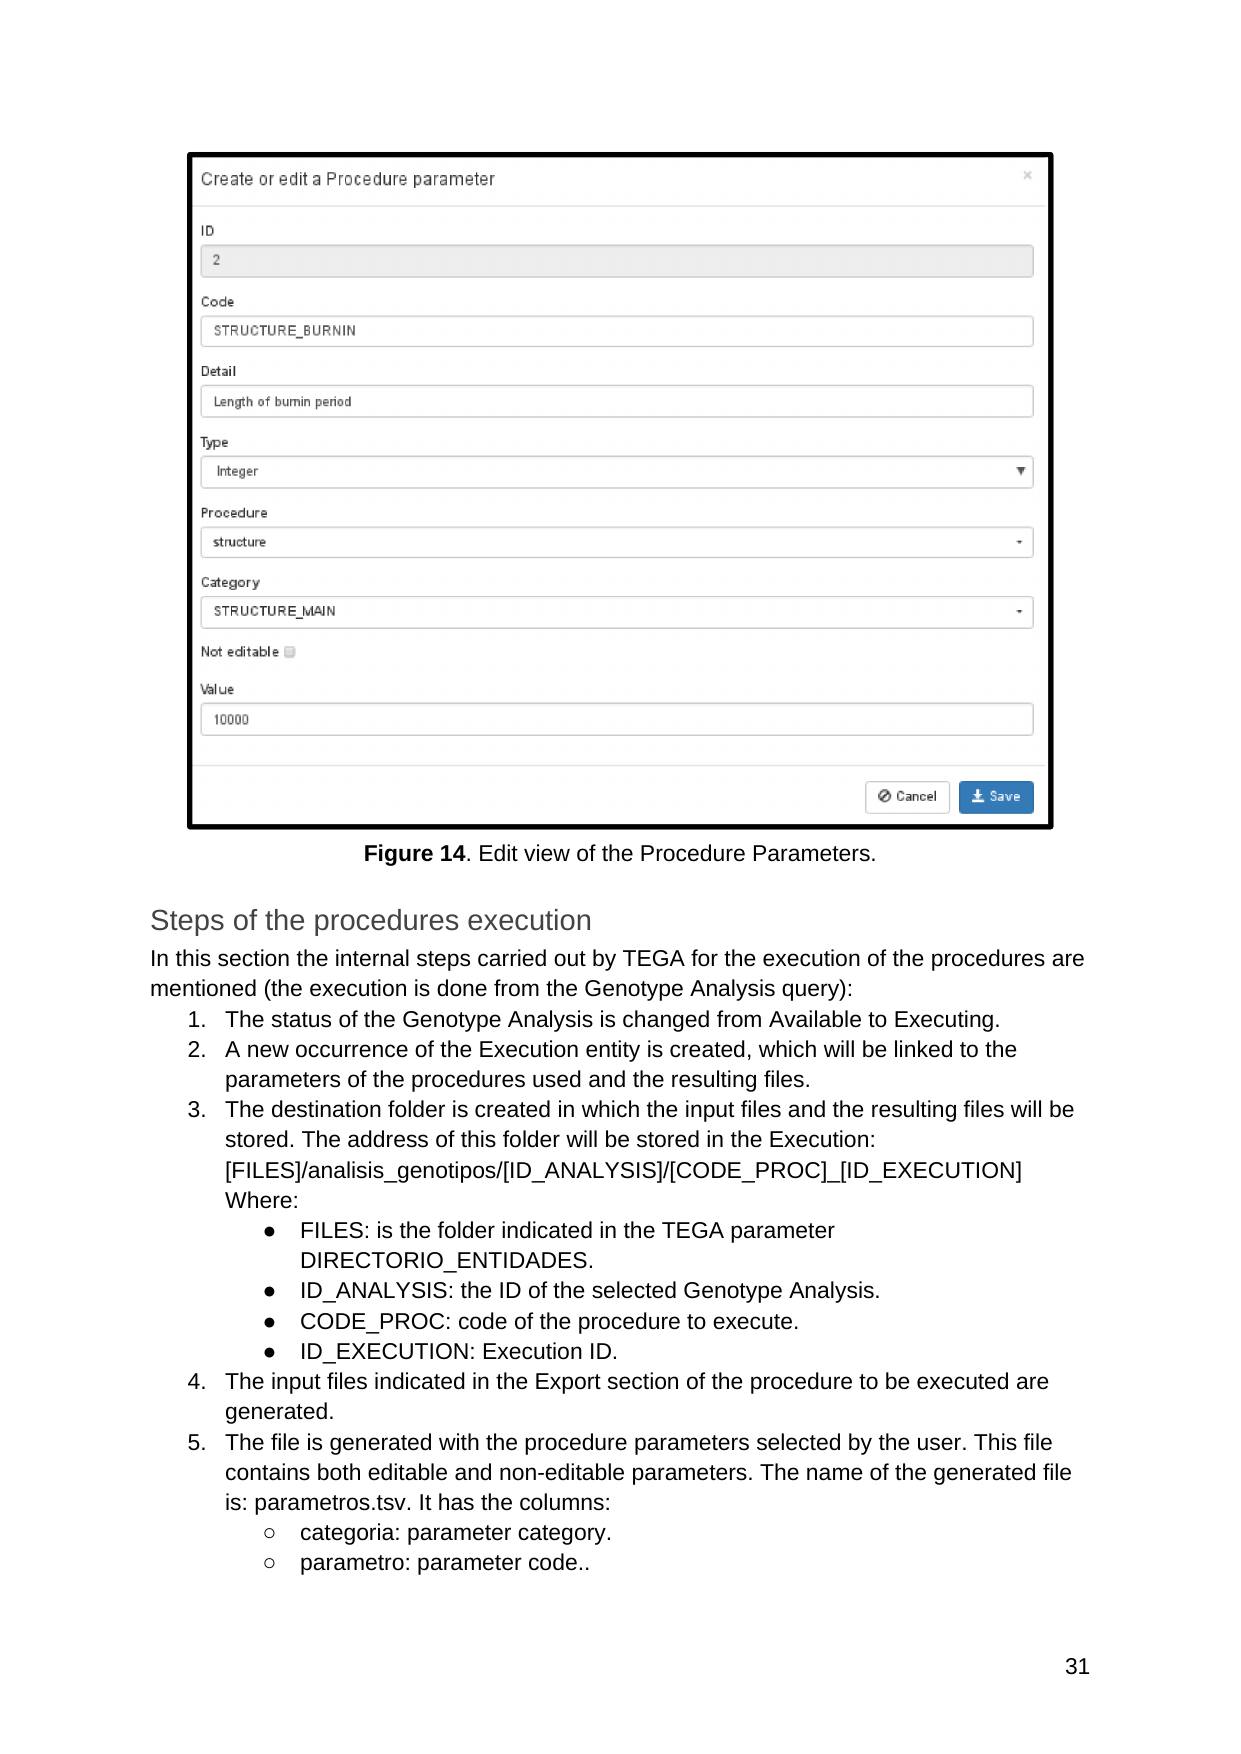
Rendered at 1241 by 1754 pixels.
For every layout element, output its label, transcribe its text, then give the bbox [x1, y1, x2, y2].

list ID_ANALYSIS: the ID of the selected Genotype Analysis. [262, 1277, 1090, 1304]
list parametro: parameter code.. [262, 1549, 1090, 1576]
list A new occurrence of the Execution entity is created, which will be linked to the parameters of the procedures used and the resulting files. [187, 1036, 1090, 1092]
list The status of the Genotype Analysis is changed from Available to Executing. [187, 1006, 1090, 1032]
list categoria: parameter category. [262, 1519, 1090, 1546]
picture [184, 150, 1056, 832]
text Figure 14. Edit view of the Procedure Parameters. [150, 840, 1090, 866]
list The file is generated with the procedure parameters selected by the user. This file contains both editable and non-editable parameters. The name of the generated file is: parametros.tsv. It has the columns: [187, 1428, 1090, 1515]
list ID_EXECUTION: Execution ID. [262, 1338, 1090, 1364]
text Where: [150, 1187, 1090, 1213]
list FILES: is the folder indicated in the TEGA parameter DIRECTORIO_ENTIDADES. [262, 1217, 1090, 1274]
list The destination folder is created in which the input files and the resulting files will be stored. The address of this folder will be stored in the Execution: [FILES]/analisis_genotipos/[ID_ANALYSIS]/[CODE_PROC]_[ID_EXECUTION] [187, 1096, 1090, 1183]
subtitle Steps of the procedures execution [150, 903, 1090, 937]
list The input files indicated in the Export section of the procedure to be executed are generated. [187, 1368, 1090, 1425]
list CODE_PROC: code of the procedure to execute. [262, 1308, 1090, 1334]
text In this section the internal steps carried out by TEGA for the execution of the procedures are mentioned (the execution is done from the Genotype Analysis query): [150, 945, 1090, 1002]
